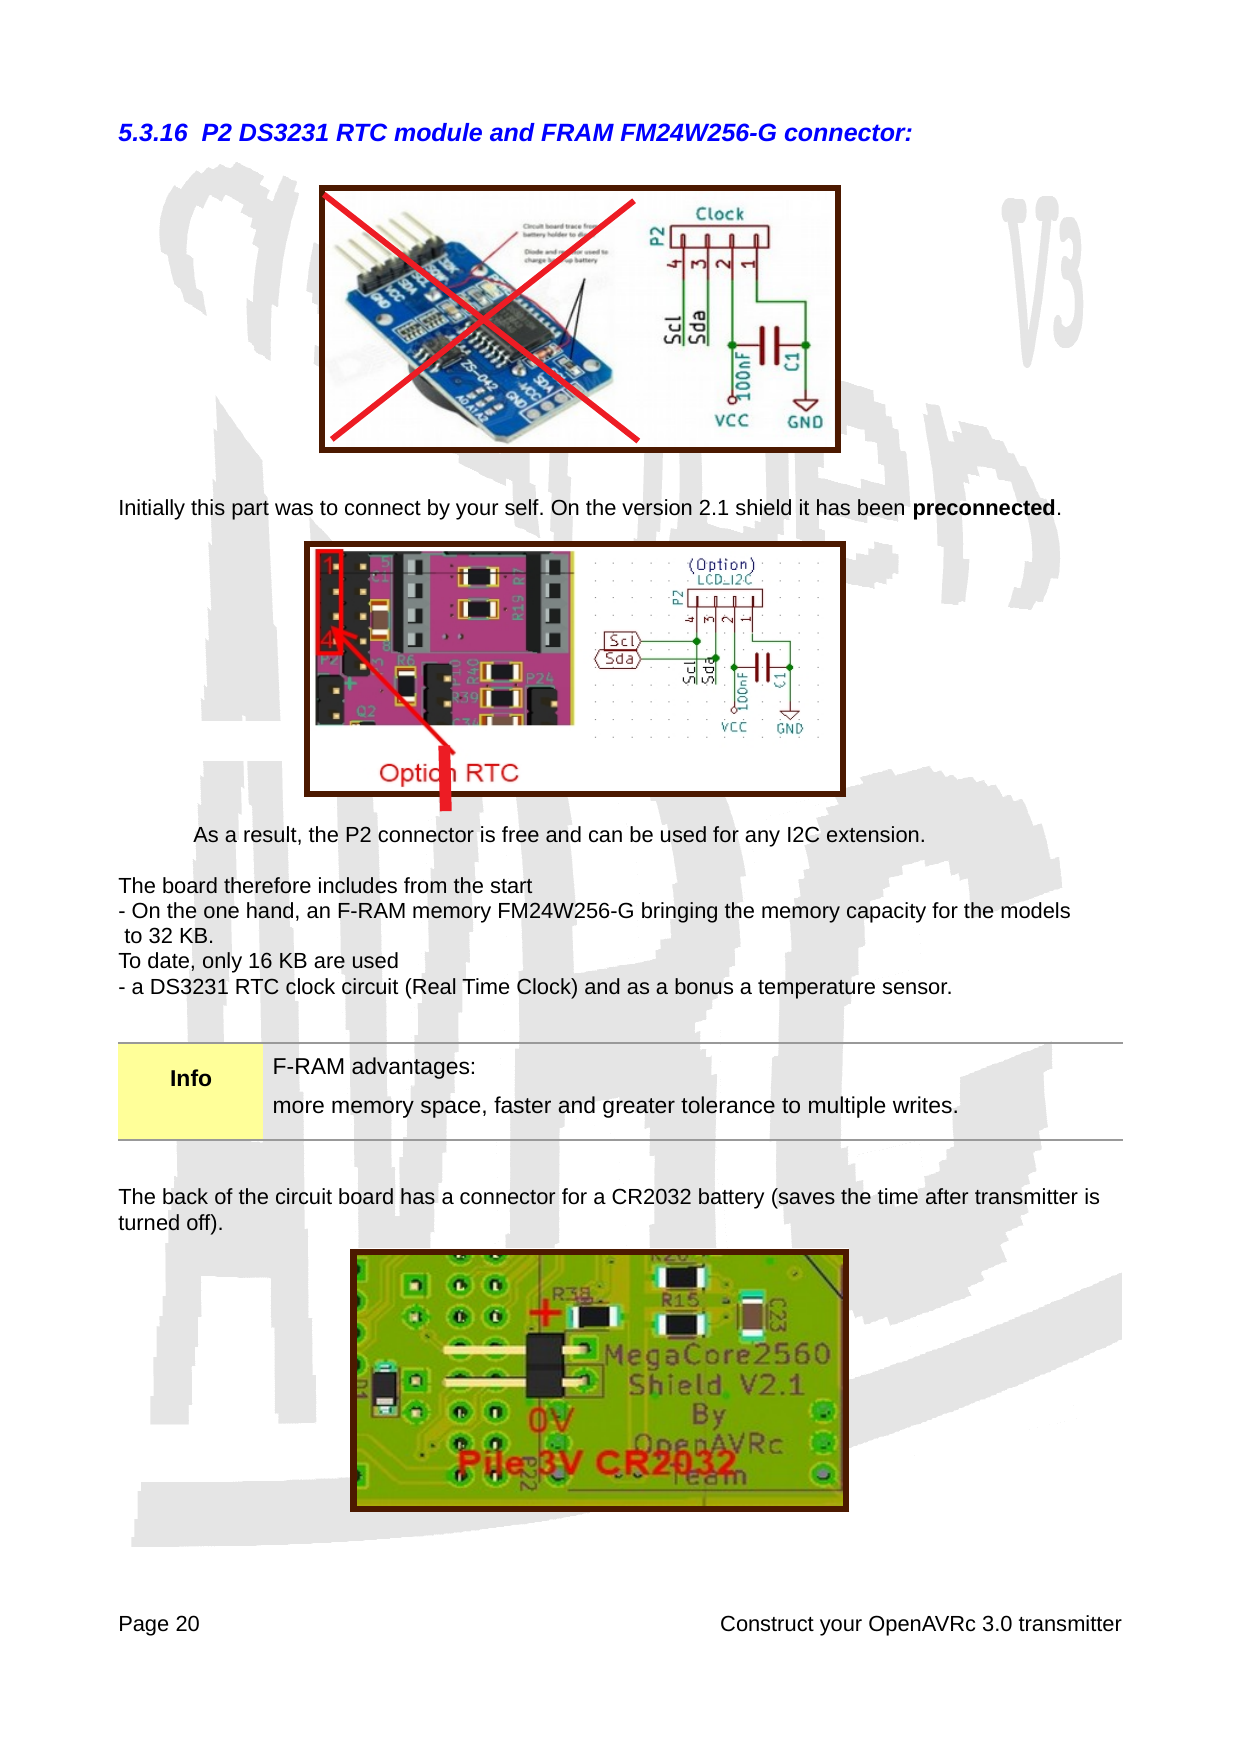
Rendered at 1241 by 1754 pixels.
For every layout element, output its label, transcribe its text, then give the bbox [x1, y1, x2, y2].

picture [325, 191, 835, 447]
text Initially this part was to connect by your self. On the version 2.1 shield it has been preconnected. [118, 495, 1122, 520]
table_header Info [118, 1044, 263, 1139]
text To date, only 16 KB are used [118, 948, 1122, 974]
picture [357, 1255, 843, 1505]
text As a result, the P2 connector is free and can be used for any I2C extension. [118, 822, 1122, 848]
picture [310, 547, 840, 791]
text The board therefore includes from the start [118, 873, 1122, 898]
text - On the one hand, an F-RAM memory FM24W256-G bringing the memory capacity for the models [118, 898, 1122, 923]
text The back of the circuit board has a connector for a CR2032 battery (saves the time after transmitter is turned off). [118, 1184, 1122, 1235]
subtitle 5.3.16 P2 DS3231 RTC module and FRAM FM24W256-G connector: [118, 118, 1122, 147]
text to 32 KB. [118, 923, 1122, 948]
table_header F-RAM advantages: more memory space, faster and greater tolerance to multiple writes. [264, 1044, 1122, 1139]
text - a DS3231 RTC clock circuit (Real Time Clock) and as a bonus a temperature sensor. [118, 974, 1122, 999]
